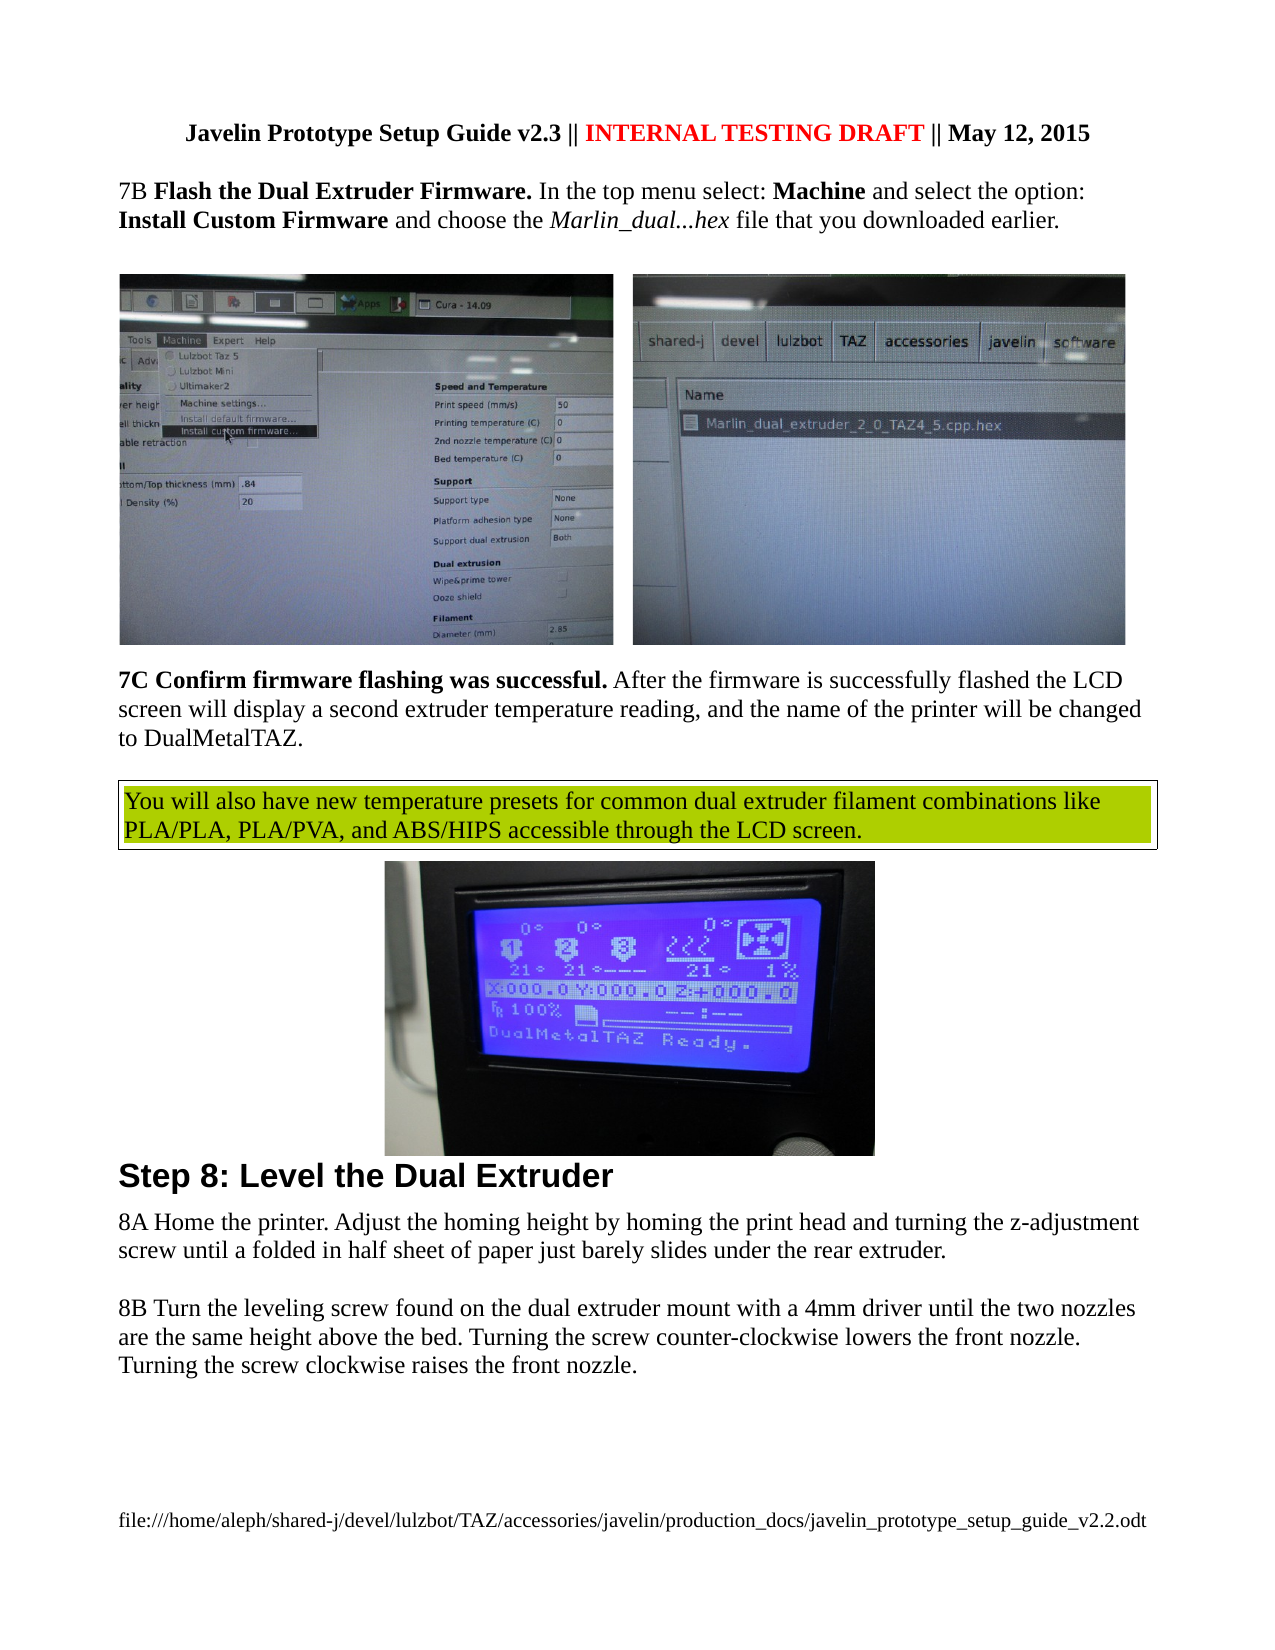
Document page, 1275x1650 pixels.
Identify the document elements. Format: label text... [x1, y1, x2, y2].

picture [384, 861, 875, 1156]
table_header You will also have new temperature presets for common dual extruder filament combinations like PLA/PLA, PLA/PVA, and ABS/HIPS accessible through the LCD screen. [119, 781, 1157, 849]
text 7B Flash the Dual Extruder Firmware. In the top menu select: Machine and select the option: Install Custom Firmware and choose the Marlin_dual...hex file that you downloaded earlier. [118, 176, 1157, 234]
picture [632, 274, 1126, 645]
text 8A Home the printer. Adjust the homing height by homing the print head and turning the z-adjustment screw until a folded in half sheet of paper just barely slides under the rear extruder. [118, 1207, 1157, 1264]
picture [119, 274, 614, 645]
text 8B Turn the leveling screw found on the dual extruder mount with a 4mm driver until the two nozzles are the same height above the bed. Turning the screw counter-clockwise lowers the front nozzle. Turning the screw clockwise raises the front nozzle. [118, 1293, 1157, 1379]
text 7C Confirm firmware flashing was successful. After the firmware is successfully flashed the LCD screen will display a second extruder temperature reading, and the name of the printer will be changed to DualMetalTAZ. [118, 263, 1157, 751]
subtitle Step 8: Level the Dual Extruder [118, 870, 1157, 1194]
